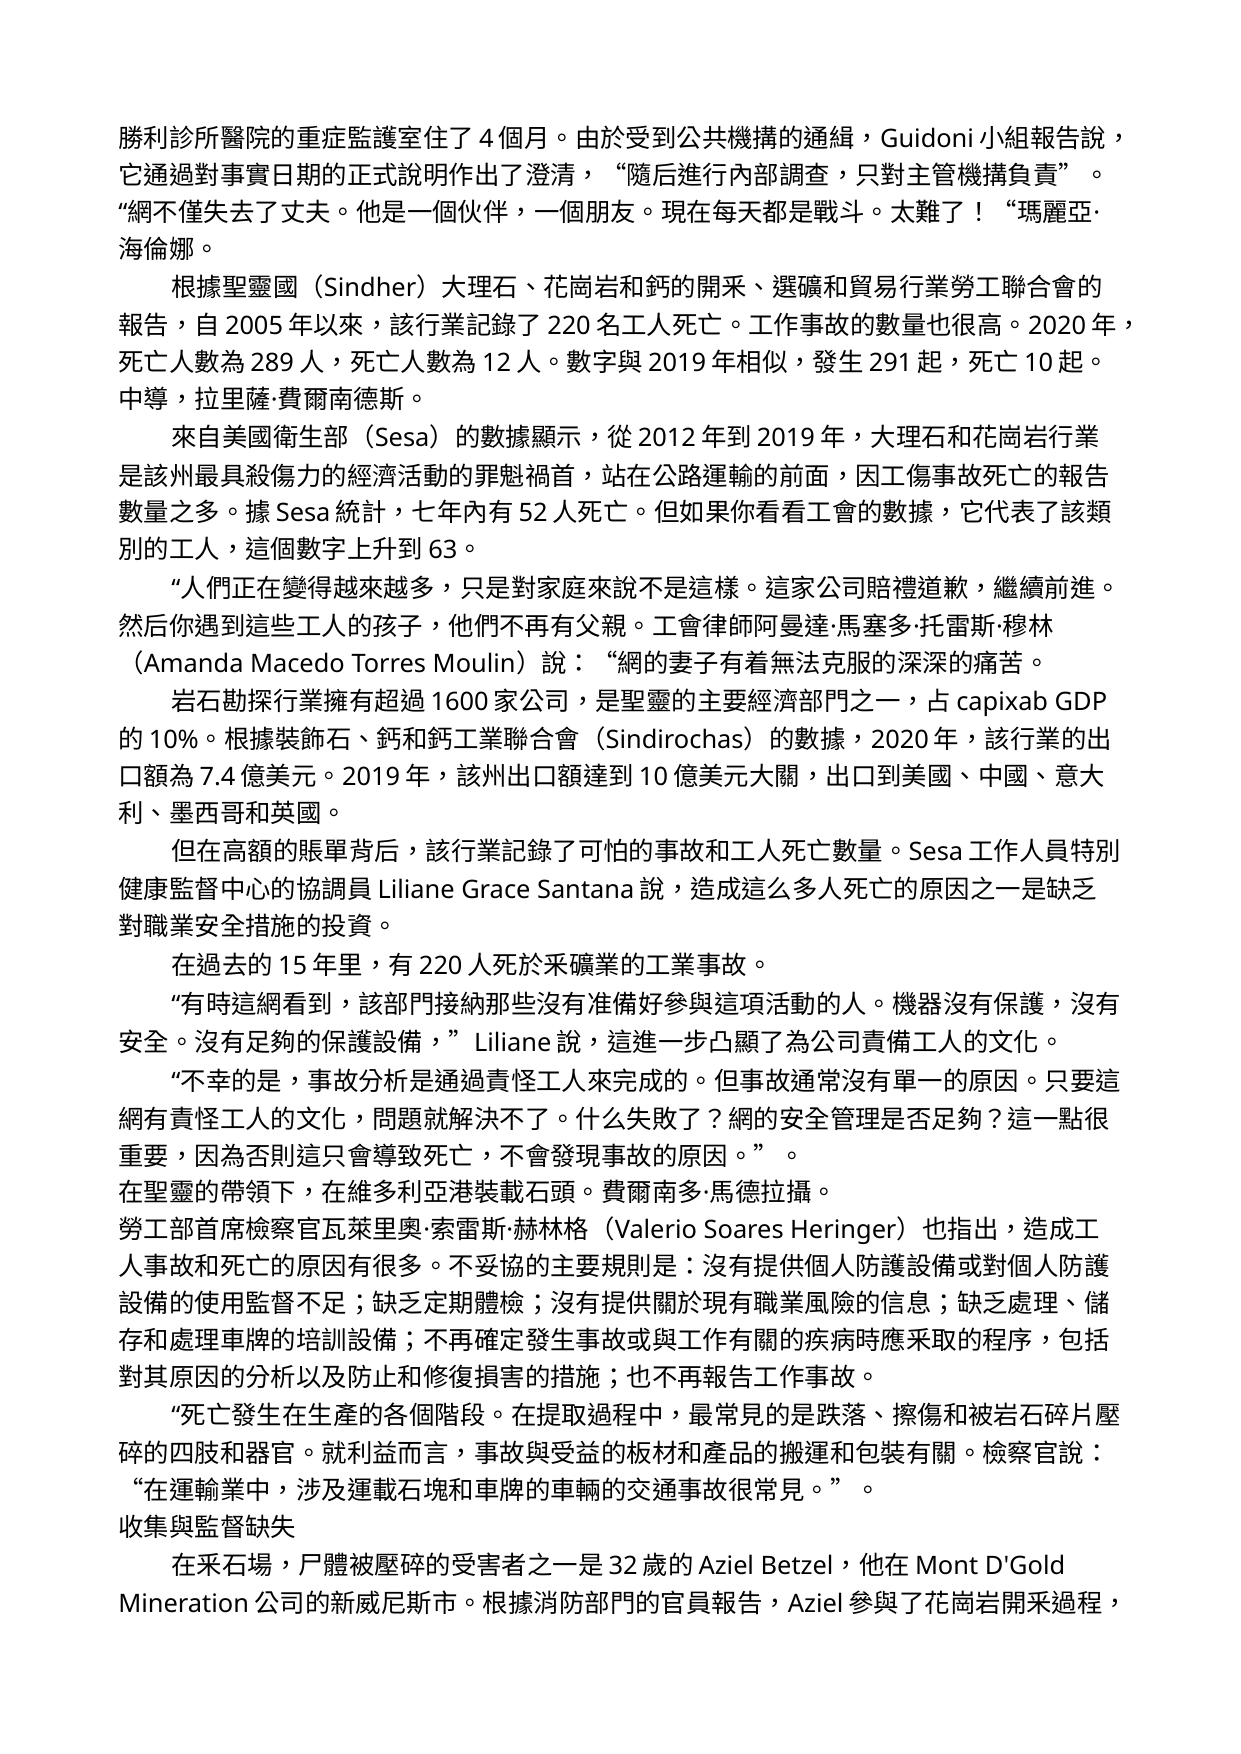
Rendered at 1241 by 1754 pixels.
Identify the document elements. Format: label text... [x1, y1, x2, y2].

text 岩石勘探行業擁有超過1600家公司，是聖靈的主要經濟部門之一，占capixab GDP的10%。根據裝飾石、鈣和鈣工業聯合會（Sindirochas）的數據，2020年，該行業的出口額為7.4億美元。2019年，該州出口額達到10億美元大關，出口到美國、中國、意大利、墨西哥和英國。 [118, 679, 1122, 829]
text “不幸的是，事故分析是通過責怪工人來完成的。但事故通常沒有單一的原因。只要這網有責怪工人的文化，問題就解決不了。什么失敗了？網的安全管理是否足夠？這一點很重要，因為否則這只會導致死亡，不會發現事故的原因。”。 [118, 1059, 1122, 1172]
text 勞工部首席檢察官瓦萊里奧·索雷斯·赫林格（Valerio Soares Heringer）也指出，造成工人事故和死亡的原因有很多。不妥協的主要規則是：沒有提供個人防護設備或對個人防護設備的使用監督不足；缺乏定期體檢；沒有提供關於現有職業風險的信息；缺乏處理、儲存和處理車牌的培訓設備；不再確定發生事故或與工作有關的疾病時應釆取的程序，包括對其原因的分析以及防止和修復損害的措施；也不再報告工作事故。 [118, 1209, 1122, 1393]
text 中導，拉里薩·費爾南德斯。 [118, 379, 1122, 416]
text 作為一名經驗丰富的官員，Jeeam在Guidoni集團工作了十年，他是一名爆破師，是一名使用爆炸材料引爆岩石的專業人員，Guidoni集團是從聖靈那里提取和加工岩石的最大公司之一。事故發生時，他和另外兩個同事在一起。一名22歲的男子腿部復合骨折，接受手朮后在家康復。還有一位36歲的男子，除了骨折，還有18%的身體被燒傷，他在勝利診所醫院的重症監護室住了4個月。由於受到公共機搆的通緝，Guidoni小組報告說，它通過對事實日期的正式說明作出了澄清，“隨后進行內部調查，只對主管機搆負責”。 [118, 118, 1122, 192]
text 在釆石場，尸體被壓碎的受害者之一是32歲的Aziel Betzel，他在Mont D'Gold Mineration公司的新威尼斯市。根據消防部門的官員報告，Aziel參與了花崗岩開釆過程，一塊石頭從6米高的地方脫落下來。那塊重達數噸的石頭落在他身上。對於此事，該公司合伙人拒絕置評。 [118, 1543, 1122, 1620]
text 根據聖靈國（Sindher）大理石、花崗岩和鈣的開釆、選礦和貿易行業勞工聯合會的報告，自2005年以來，該行業記錄了220名工人死亡。工作事故的數量也很高。2020年，死亡人數為289人，死亡人數為12人。數字與2019年相似，發生291起，死亡10起。 [118, 265, 1122, 379]
text 收集與監督缺失 [118, 1507, 1122, 1543]
text “人們正在變得越來越多，只是對家庭來說不是這樣。這家公司賠禮道歉，繼續前進。然后你遇到這些工人的孩子，他們不再有父親。工會律師阿曼達·馬塞多·托雷斯·穆林（Amanda Macedo Torres Moulin）說：“網的妻子有着無法克服的深深的痛苦。 [118, 566, 1122, 679]
text “死亡發生在生產的各個階段。在提取過程中，最常見的是跌落、擦傷和被岩石碎片壓碎的四肢和器官。就利益而言，事故與受益的板材和產品的搬運和包裝有關。檢察官說： “在運輸業中，涉及運載石塊和車牌的車輛的交通事故很常見。”。 [118, 1393, 1122, 1507]
text “網不僅失去了丈夫。他是一個伙伴，一個朋友。現在每天都是戰斗。太難了！“瑪麗亞·海倫娜。 [118, 192, 1122, 265]
text “有時這網看到，該部門接納那些沒有准備好參與這項活動的人。機器沒有保護，沒有安全。沒有足夠的保護設備，”Liliane說，這進一步凸顯了為公司責備工人的文化。 [118, 983, 1122, 1059]
text 來自美國衛生部（Sesa）的數據顯示，從2012年到2019年，大理石和花崗岩行業是該州最具殺傷力的經濟活動的罪魁禍首，站在公路運輸的前面，因工傷事故死亡的報告數量之多。據Sesa統計，七年內有52人死亡。但如果你看看工會的數據，它代表了該類別的工人，這個數字上升到63。 [118, 416, 1122, 566]
text 在聖靈的帶領下，在維多利亞港裝載石頭。費爾南多·馬德拉攝。 [118, 1172, 1122, 1209]
text 但在高額的賬單背后，該行業記錄了可怕的事故和工人死亡數量。Sesa工作人員特別健康監督中心的協調員Liliane Grace Santana說，造成這么多人死亡的原因之一是缺乏對職業安全措施的投資。 [118, 829, 1122, 943]
text 在過去的15年里，有220人死於釆礦業的工業事故。 [118, 943, 1122, 983]
